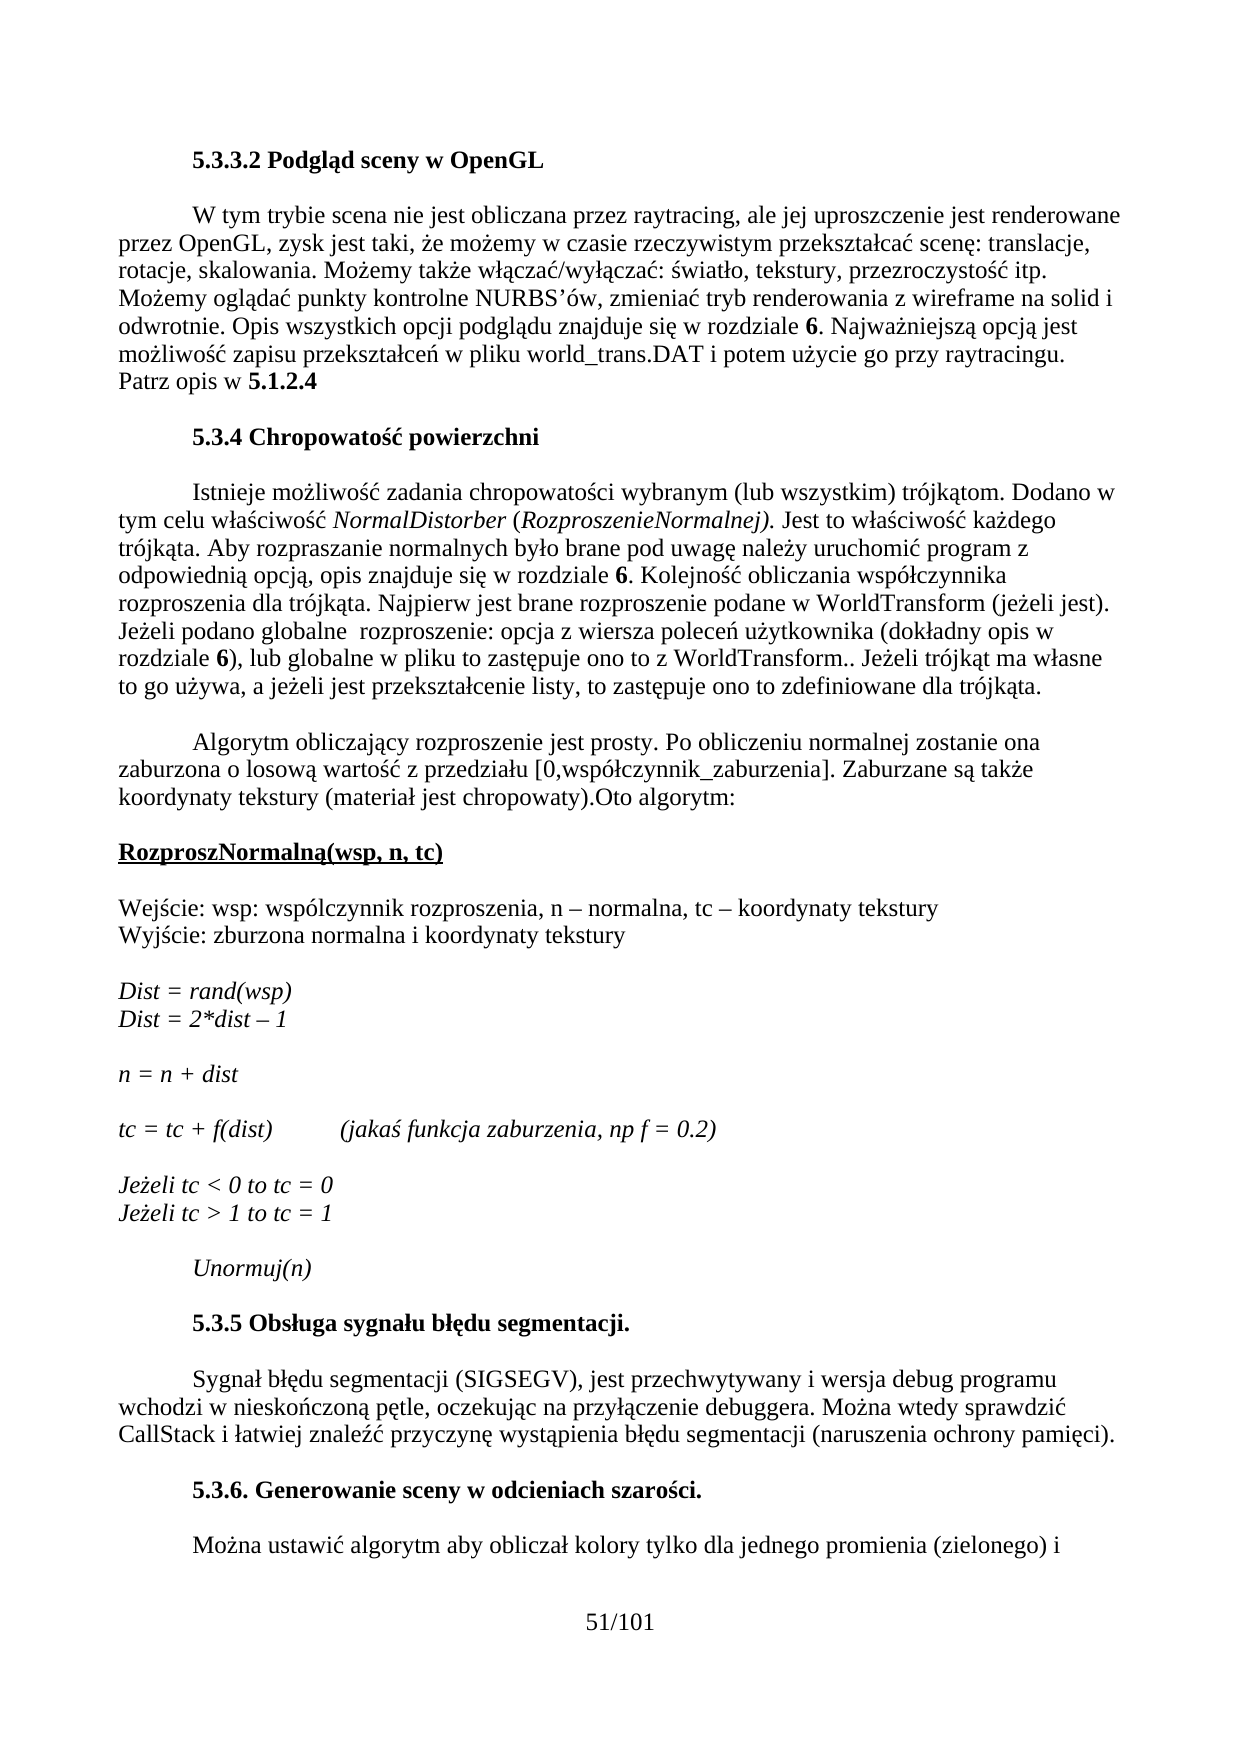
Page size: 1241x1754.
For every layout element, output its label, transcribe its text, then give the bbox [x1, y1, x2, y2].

text Istnieje możliwość zadania chropowatości wybranym (lub wszystkim) trójkątom. Dodano w tym celu właściwość NormalDistorber (RozproszenieNormalnej). Jest to właściwość każdego trójkąta. Aby rozpraszanie normalnych było brane pod uwagę należy uruchomić program z odpowiednią opcją, opis znajduje się w rozdziale 6. Kolejność obliczania współczynnika rozproszenia dla trójkąta. Najpierw jest brane rozproszenie podane w WorldTransform (jeżeli jest). Jeżeli podano globalne rozproszenie: opcja z wiersza poleceń użytkownika (dokładny opis w rozdziale 6), lub globalne w pliku to zastępuje ono to z WorldTransform.. Jeżeli trójkąt ma własne to go używa, a jeżeli jest przekształcenie listy, to zastępuje ono to zdefiniowane dla trójkąta. [118, 478, 1122, 700]
text 5.3.5 Obsługa sygnału błędu segmentacji. [118, 1309, 1122, 1337]
text Dist = 2*dist – 1 [118, 1005, 1122, 1032]
text Jeżeli tc < 0 to tc = 0 [118, 1171, 1122, 1199]
text tc = tc + f(dist) (jakaś funkcja zaburzenia, np f = 0.2) [118, 1116, 1122, 1143]
text Sygnał błędu segmentacji (SIGSEGV), jest przechwytywany i wersja debug programu wchodzi w nieskończoną pętle, oczekując na przyłączenie debuggera. Można wtedy sprawdzić CallStack i łatwiej znaleźć przyczynę wystąpienia błędu segmentacji (naruszenia ochrony pamięci). [118, 1365, 1122, 1448]
text Unormuj(n) [118, 1254, 1122, 1282]
text RozproszNormalną(wsp, n, tc) [118, 838, 1122, 866]
text 5.3.3.2 Podgląd sceny w OpenGL [118, 146, 1122, 173]
text W tym trybie scena nie jest obliczana przez raytracing, ale jej uproszczenie jest renderowane przez OpenGL, zysk jest taki, że możemy w czasie rzeczywistym przekształcać scenę: translacje, rotacje, skalowania. Możemy także włączać/wyłączać: światło, tekstury, przezroczystość itp. Możemy oglądać punkty kontrolne NURBS’ów, zmieniać tryb renderowania z wireframe na solid i odwrotnie. Opis wszystkich opcji podglądu znajduje się w rozdziale 6. Najważniejszą opcją jest możliwość zapisu przekształceń w pliku world_trans.DAT i potem użycie go przy raytracingu. Patrz opis w 5.1.2.4 [118, 201, 1122, 395]
text n = n + dist [118, 1060, 1122, 1088]
text Dist = rand(wsp) [118, 977, 1122, 1005]
text 5.3.4 Chropowatość powierzchni [118, 423, 1122, 451]
text Wejście: wsp: wspólczynnik rozproszenia, n – normalna, tc – koordynaty tekstury [118, 894, 1122, 922]
text 5.3.6. Generowanie sceny w odcieniach szarości. [118, 1476, 1122, 1503]
text Można ustawić algorytm aby obliczał kolory tylko dla jednego promienia (zielonego) i [118, 1531, 1122, 1559]
text Jeżeli tc > 1 to tc = 1 [118, 1199, 1122, 1226]
text Wyjście: zburzona normalna i koordynaty tekstury [118, 922, 1122, 949]
text Algorytm obliczający rozproszenie jest prosty. Po obliczeniu normalnej zostanie ona zaburzona o losową wartość z przedziału [0,współczynnik_zaburzenia]. Zaburzane są także koordynaty tekstury (materiał jest chropowaty).Oto algorytm: [118, 728, 1122, 811]
